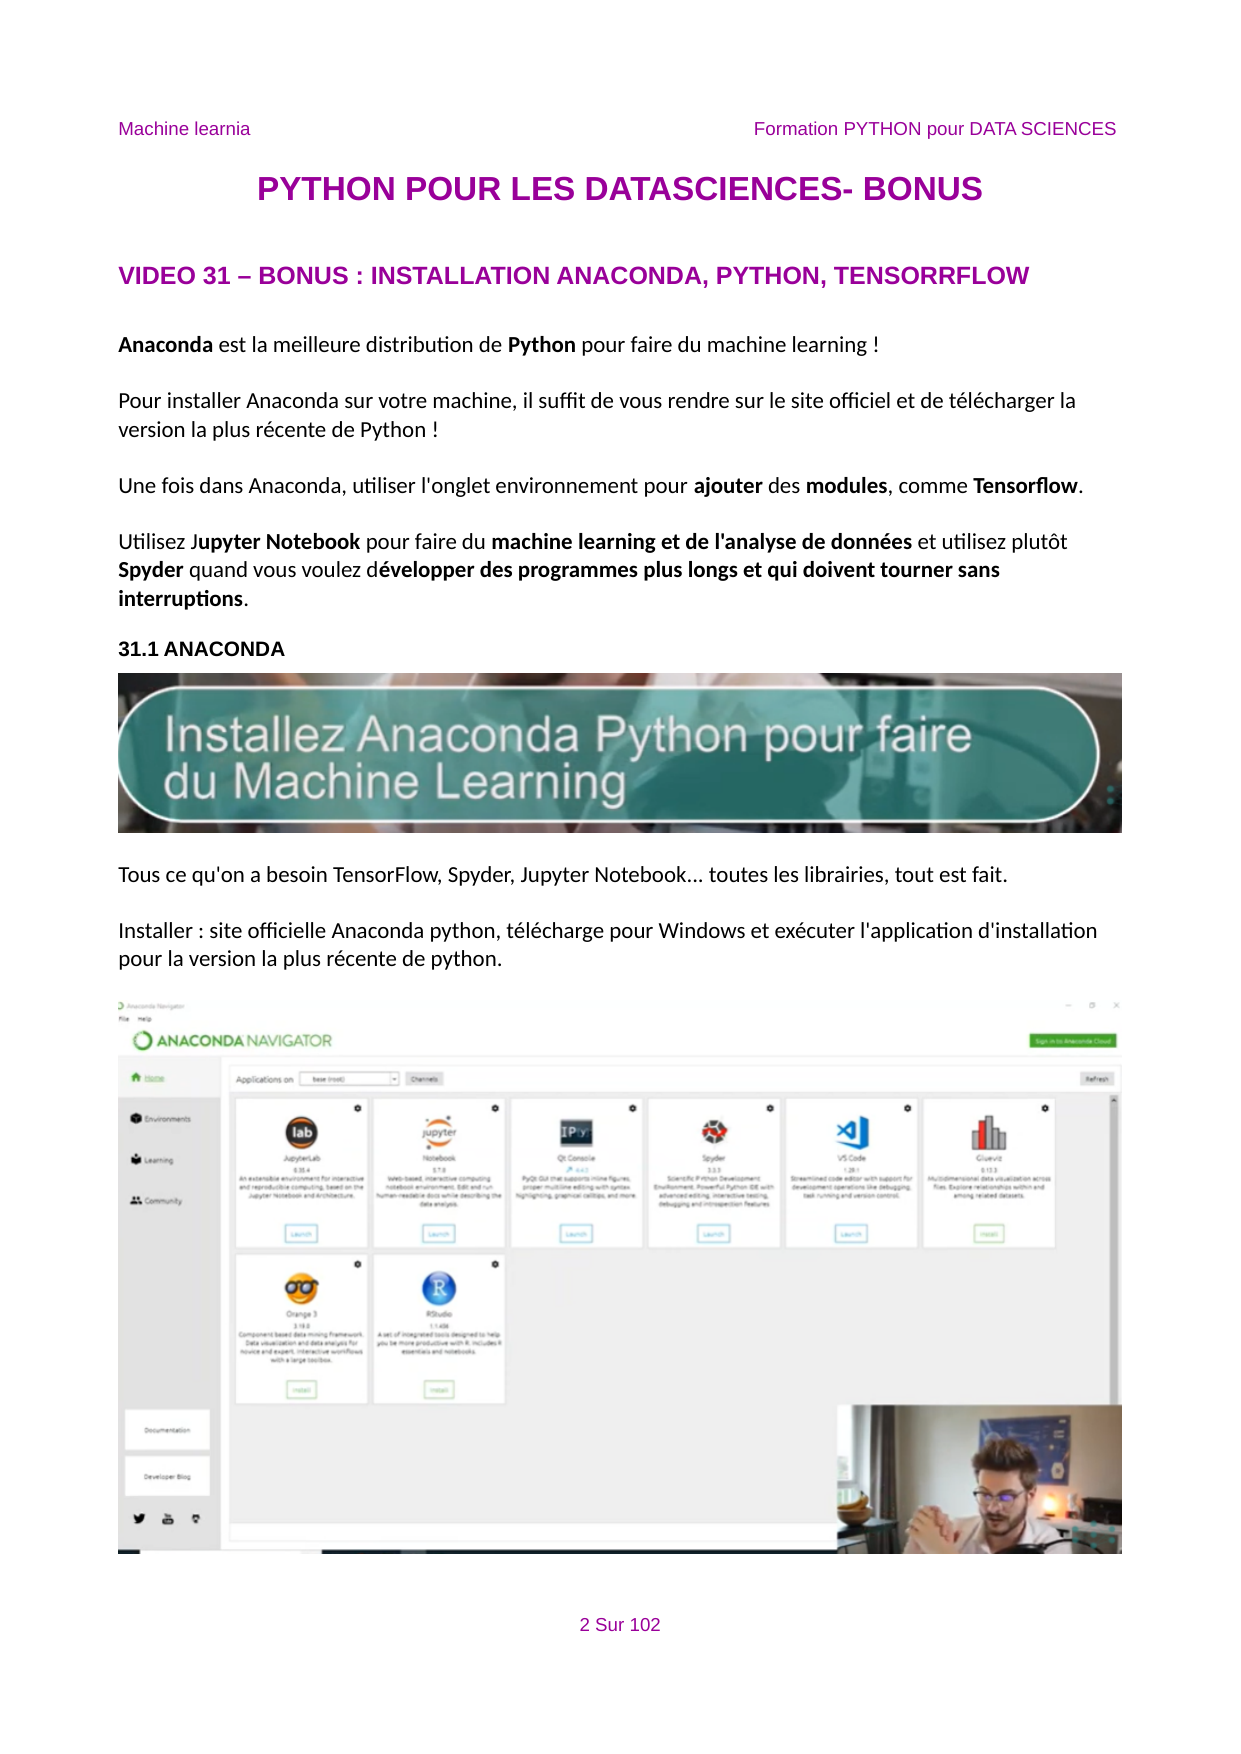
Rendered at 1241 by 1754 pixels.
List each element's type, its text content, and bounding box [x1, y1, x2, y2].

text Anaconda est la meilleure distribution de Python pour faire du machine learning ! [118, 331, 1122, 359]
subtitle 31.1 ANACONDA [118, 637, 1122, 661]
text Utilisez Jupyter Notebook pour faire du machine learning et de l'analyse de données et utilisez plutôt Spyder quand vous voulez développer des programmes plus longs et qui doivent tourner sans interruptions. [118, 527, 1122, 612]
text PYTHON POUR LES DATASCIENCES- BONUS [118, 169, 1122, 208]
text Une fois dans Anaconda, utiliser l'onglet environnement pour ajouter des modules, comme Tensorflow. [118, 471, 1122, 499]
picture [118, 1000, 1122, 1554]
text Tous ce qu'on a besoin TensorFlow, Spyder, Jupyter Notebook... toutes les librairies, tout est fait. [118, 860, 1122, 888]
text Installer : site officielle Anaconda python, télécharge pour Windows et exécuter l'application d'installation pour la version la plus récente de python. [118, 916, 1122, 972]
picture [118, 673, 1122, 833]
text Pour installer Anaconda sur votre machine, il suffit de vous rendre sur le site officiel et de télécharger la version la plus récente de Python ! [118, 387, 1122, 443]
subtitle VIDEO 31 – BONUS : INSTALLATION ANACONDA, PYTHON, TENSORRFLOW [118, 261, 1122, 290]
